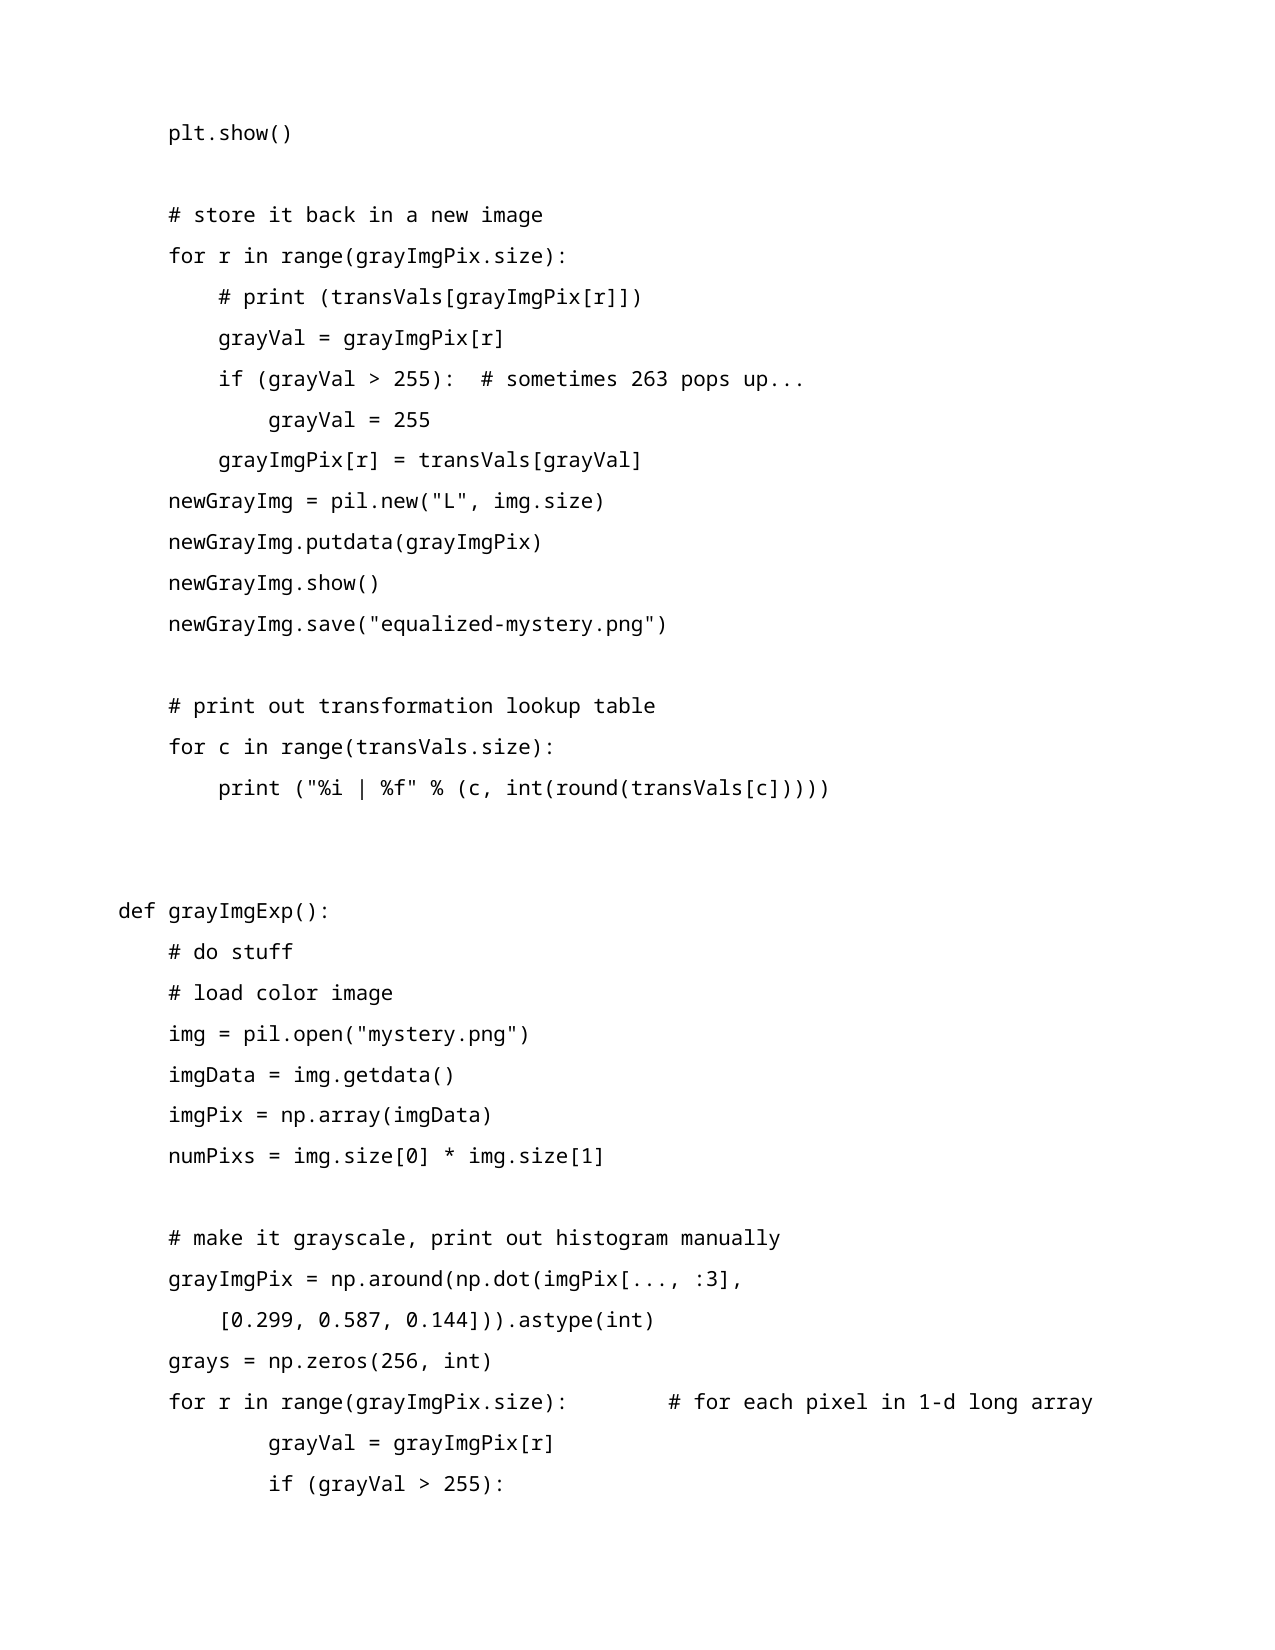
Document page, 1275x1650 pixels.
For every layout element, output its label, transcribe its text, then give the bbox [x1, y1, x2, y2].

text if (grayVal > 255): [118, 1469, 1157, 1497]
text grayVal = grayImgPix[r] [118, 323, 1157, 351]
text imgData = img.getdata() [118, 1060, 1157, 1088]
text # print (transVals[grayImgPix[r]]) [118, 282, 1157, 310]
text # load color image [118, 978, 1157, 1006]
text grays = np.zeros(256, int) [118, 1346, 1157, 1375]
text img = pil.open("mystery.png") [118, 1019, 1157, 1047]
text # make it grayscale, print out histogram manually [118, 1223, 1157, 1252]
text grayImgPix[r] = transVals[grayVal] [118, 446, 1157, 474]
text newGrayImg.save("equalized-mystery.png") [118, 609, 1157, 638]
text for r in range(grayImgPix.size): [118, 241, 1157, 269]
text [0.299, 0.587, 0.144])).astype(int) [118, 1305, 1157, 1334]
text newGrayImg.putdata(grayImgPix) [118, 527, 1157, 556]
text grayVal = 255 [118, 405, 1157, 433]
text print ("%i | %f" % (c, int(round(transVals[c])))) [118, 773, 1157, 802]
text # print out transformation lookup table [118, 691, 1157, 720]
text # do stuff [118, 937, 1157, 965]
text def grayImgExp(): [118, 896, 1157, 924]
text newGrayImg = pil.new("L", img.size) [118, 487, 1157, 515]
text for r in range(grayImgPix.size): # for each pixel in 1-d long array [118, 1387, 1157, 1416]
text numPixs = img.size[0] * img.size[1] [118, 1142, 1157, 1170]
text # store it back in a new image [118, 200, 1157, 228]
text for c in range(transVals.size): [118, 732, 1157, 761]
text imgPix = np.array(imgData) [118, 1101, 1157, 1129]
text plt.show() [118, 118, 1157, 147]
text newGrayImg.show() [118, 568, 1157, 597]
text grayVal = grayImgPix[r] [118, 1428, 1157, 1457]
text if (grayVal > 255): # sometimes 263 pops up... [118, 364, 1157, 392]
text grayImgPix = np.around(np.dot(imgPix[..., :3], [118, 1264, 1157, 1293]
